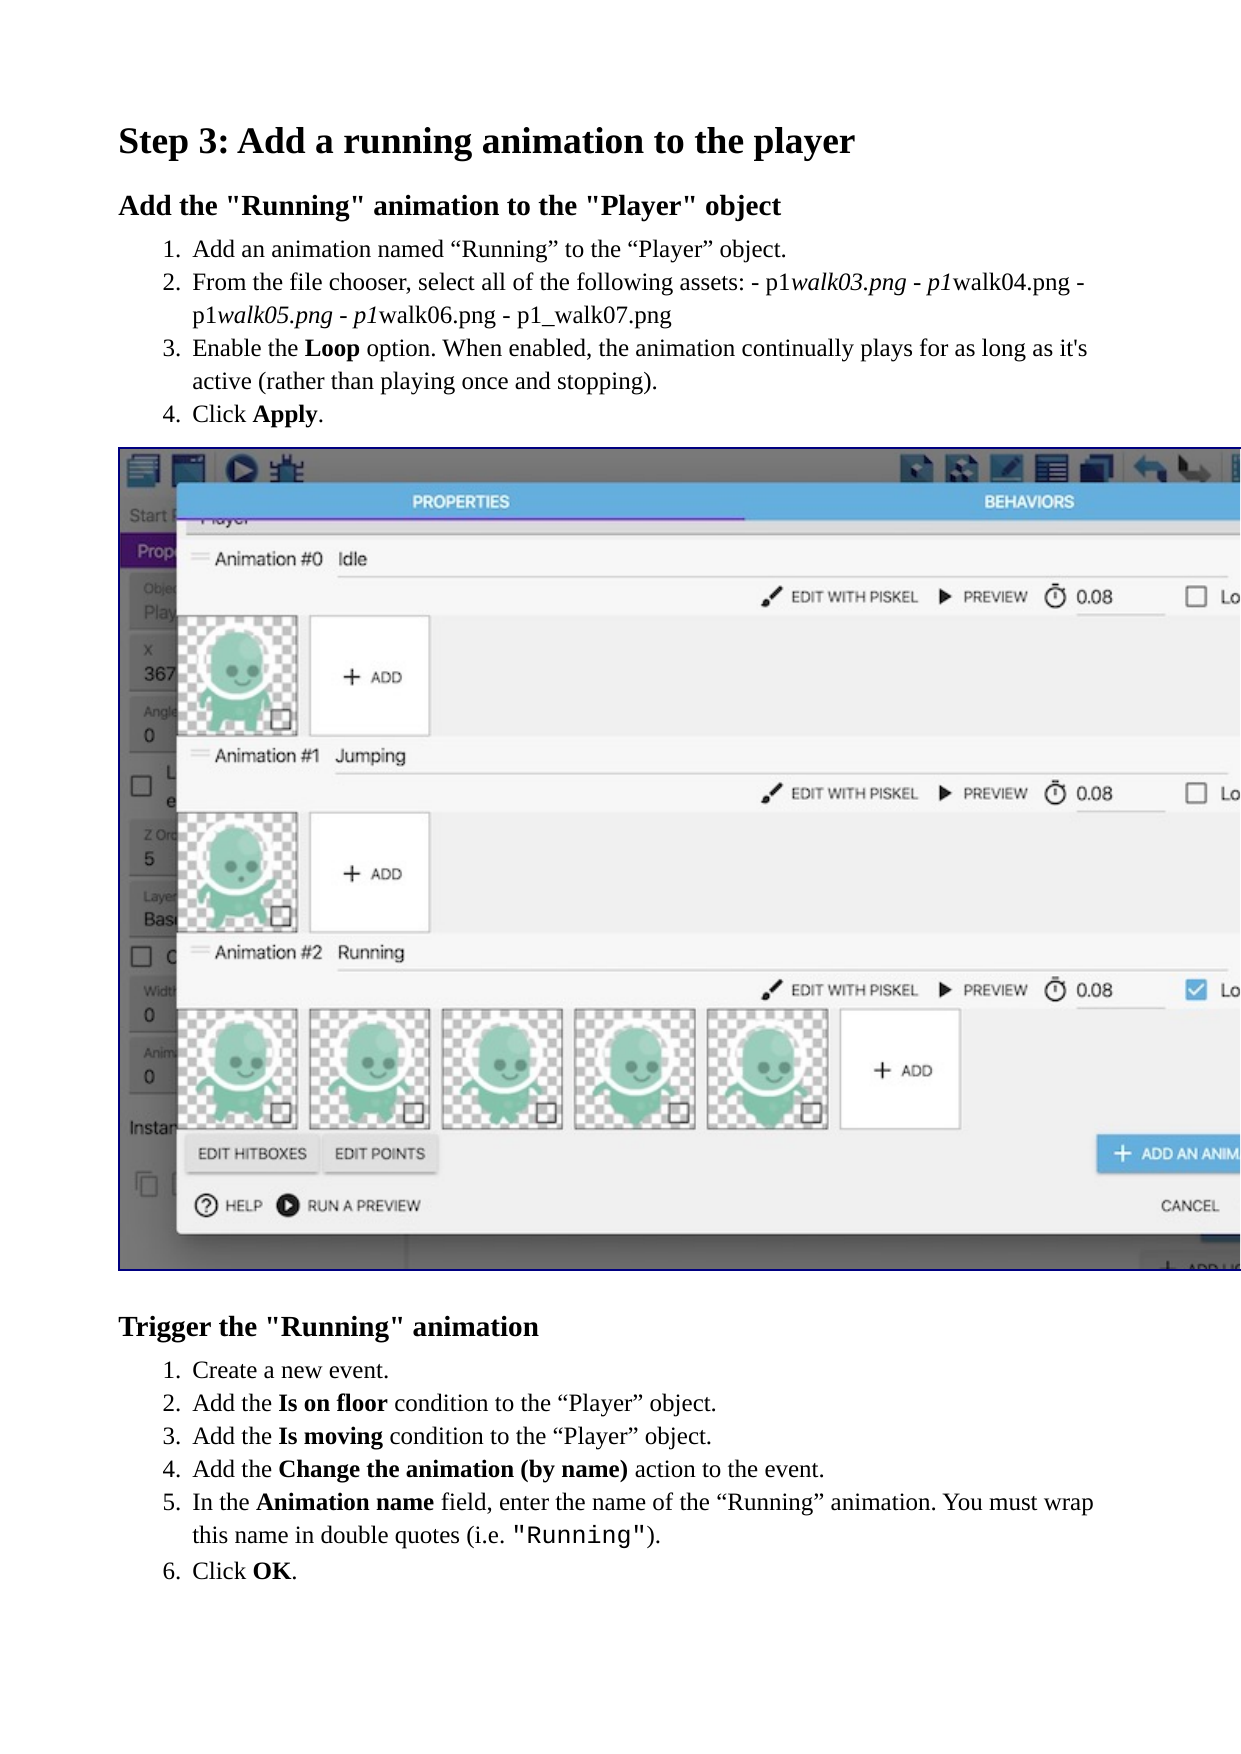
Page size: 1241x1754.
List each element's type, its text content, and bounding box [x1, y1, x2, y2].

list Enable the Loop option. When enabled, the animation continually plays for as long as it's active (rather than playing once and stopping). [162, 333, 1122, 395]
list Add the Is moving condition to the “Player” object. [162, 1421, 1122, 1450]
list From the file chooser, select all of the following assets: - p1walk03.png - p1walk04.png - p1walk05.png - p1walk06.png - p1_walk07.png [162, 267, 1122, 329]
list In the Animation name field, enter the name of the “Running” animation. You must wrap this name in double quotes (i.e. "Running"). [162, 1487, 1122, 1551]
picture [120, 449, 1241, 1269]
list Create a new event. [162, 1355, 1122, 1384]
subtitle Step 3: Add a running animation to the player [118, 118, 1122, 161]
subtitle Trigger the "Running" animation [118, 1309, 1122, 1343]
list Click Apply. [162, 399, 1122, 428]
list Click OK. [162, 1556, 1122, 1585]
list Add the Is on floor condition to the “Player” object. [162, 1388, 1122, 1417]
list Add an animation named “Running” to the “Player” object. [162, 234, 1122, 263]
subtitle Add the "Running" animation to the "Player" object [118, 188, 1122, 222]
list Add the Change the animation (by name) action to the event. [162, 1454, 1122, 1483]
